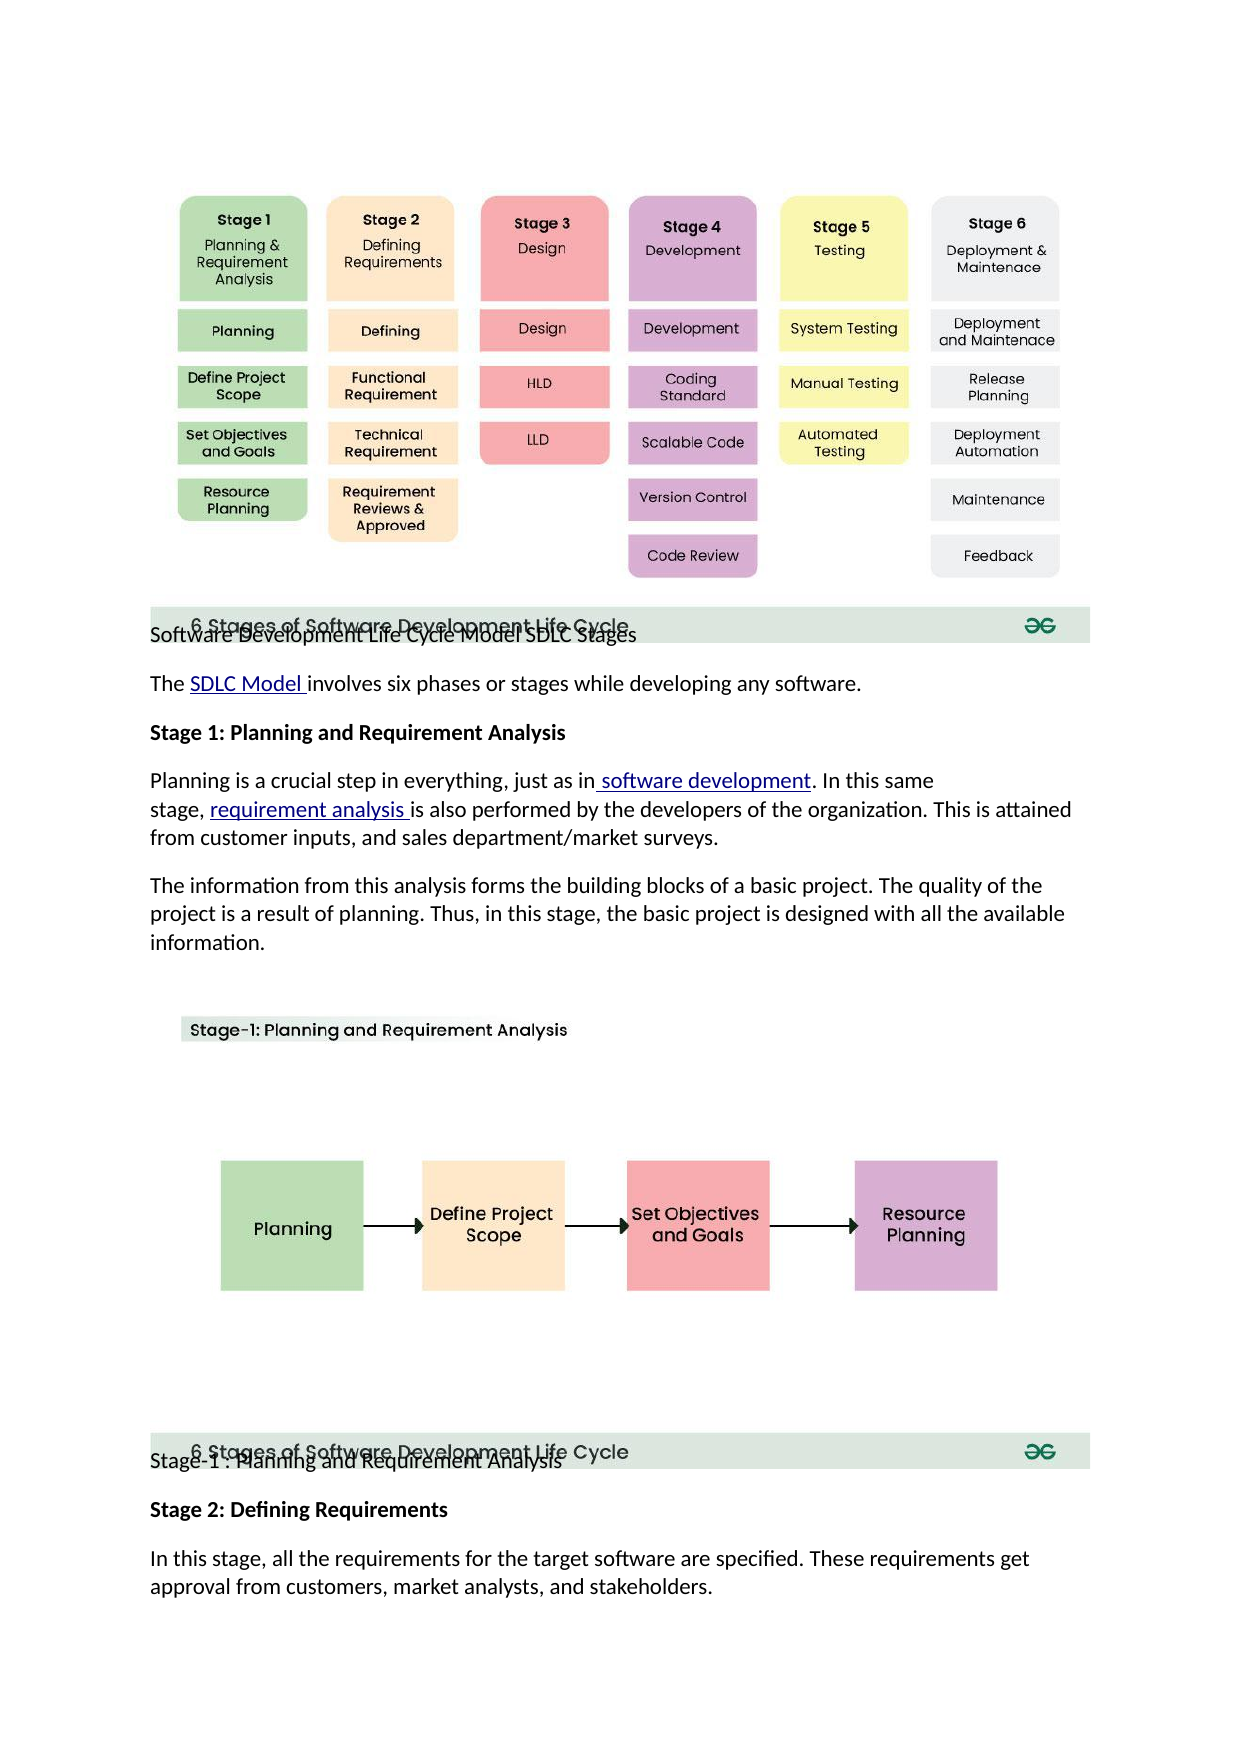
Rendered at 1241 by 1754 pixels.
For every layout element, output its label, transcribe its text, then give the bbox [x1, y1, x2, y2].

text Stage-1 : Planning and Requirement Analysis [150, 1469, 1090, 1474]
text Planning is a crucial step in everything, just as in software development. In this same stage, requirement analysis is also performed by the developers of the organization. This is attained from customer inputs, and sales department/market surveys. [150, 767, 1090, 851]
text Stage-1 : Planning and Requirement Analysis [150, 976, 1090, 998]
text Software Development Life Cycle Model SDLC Stages [150, 643, 1090, 648]
text The information from this analysis forms the building blocks of a basic project. The quality of the project is a result of planning. Thus, in this stage, the basic project is designed with all the available information. [150, 872, 1090, 956]
text Stage 2: Defining Requirements [150, 1495, 1090, 1523]
text Software Development Life Cycle Model SDLC Stages [150, 150, 1090, 172]
text The SDLC Model involves six phases or stages while developing any software. [150, 669, 1090, 697]
text In this stage, all the requirements for the target software are specified. These requirements get approval from customers, market analysts, and stakeholders. [150, 1544, 1090, 1600]
text Stage 1: Planning and Requirement Analysis [150, 718, 1090, 746]
